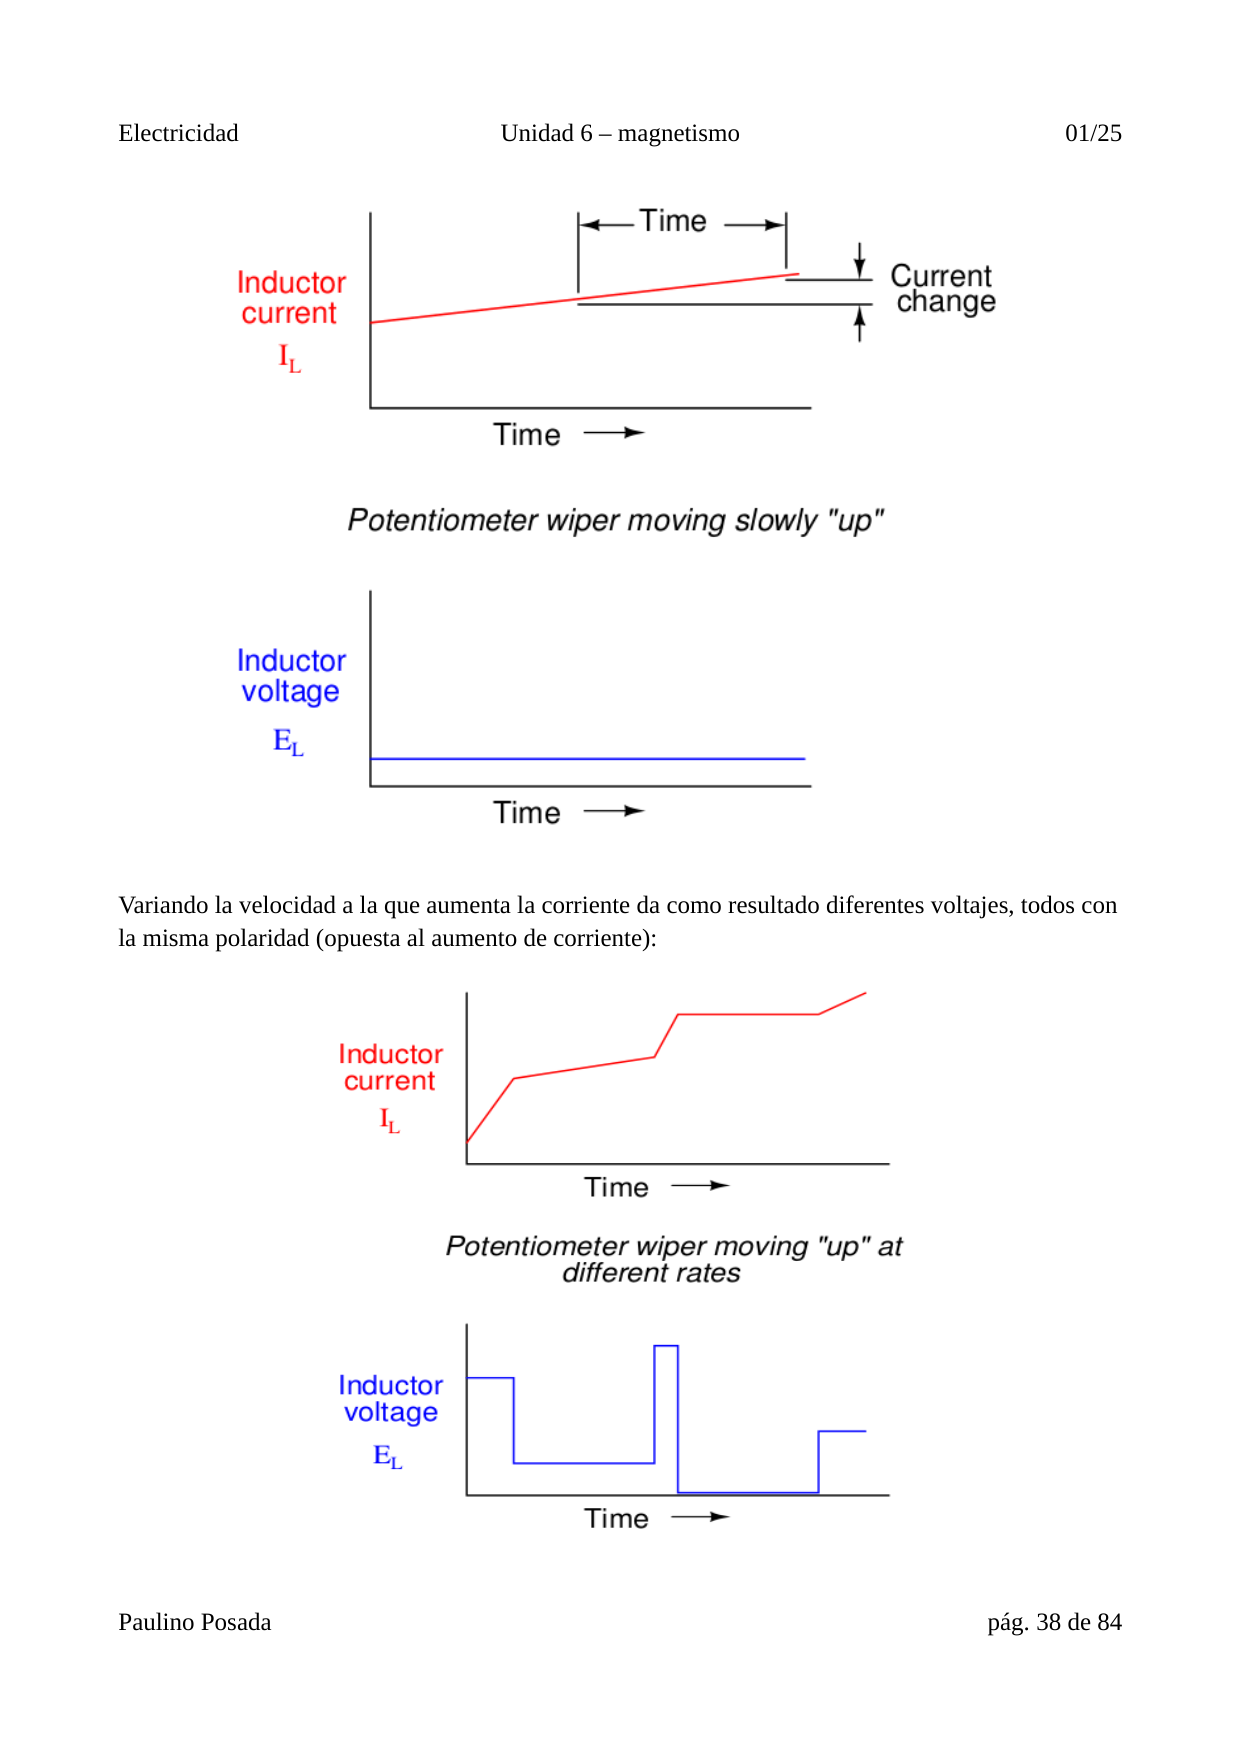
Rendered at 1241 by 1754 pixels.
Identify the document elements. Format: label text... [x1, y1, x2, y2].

text Variando la velocidad a la que aumenta la corriente da como resultado diferentes voltajes, todos con la misma polaridad (opuesta al aumento de corriente): [118, 890, 1122, 952]
picture [218, 176, 1022, 839]
picture [324, 971, 917, 1537]
